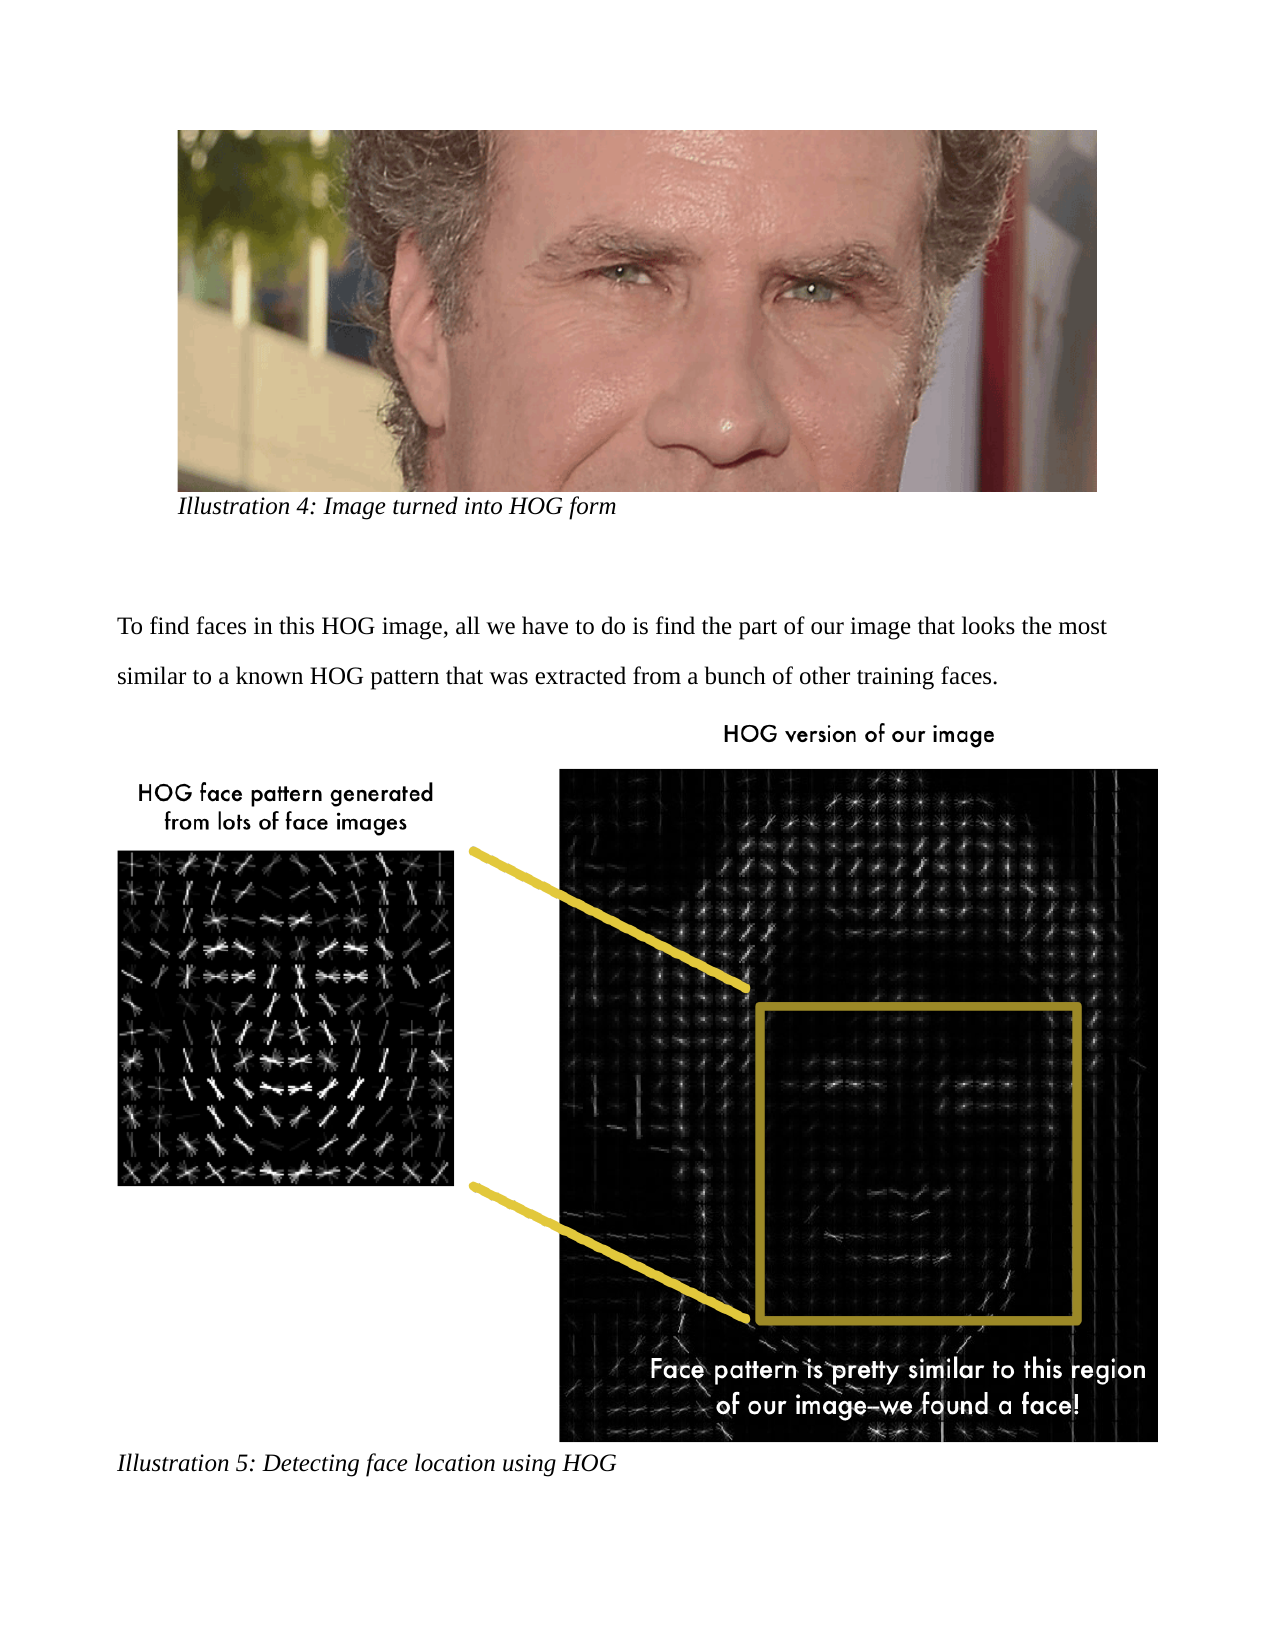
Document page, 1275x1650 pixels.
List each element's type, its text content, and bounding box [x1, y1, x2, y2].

picture [177, 130, 1097, 492]
text Illustration 5: Detecting face location using HOG [117, 1443, 1158, 1477]
picture [116, 717, 1158, 1443]
text Illustration 4: Image turned into HOG form [178, 492, 1097, 520]
text To find faces in this HOG image, all we have to do is find the part of our image that looks the most similar to a known HOG pattern that was extracted from a bunch of other training faces. [117, 590, 1158, 690]
